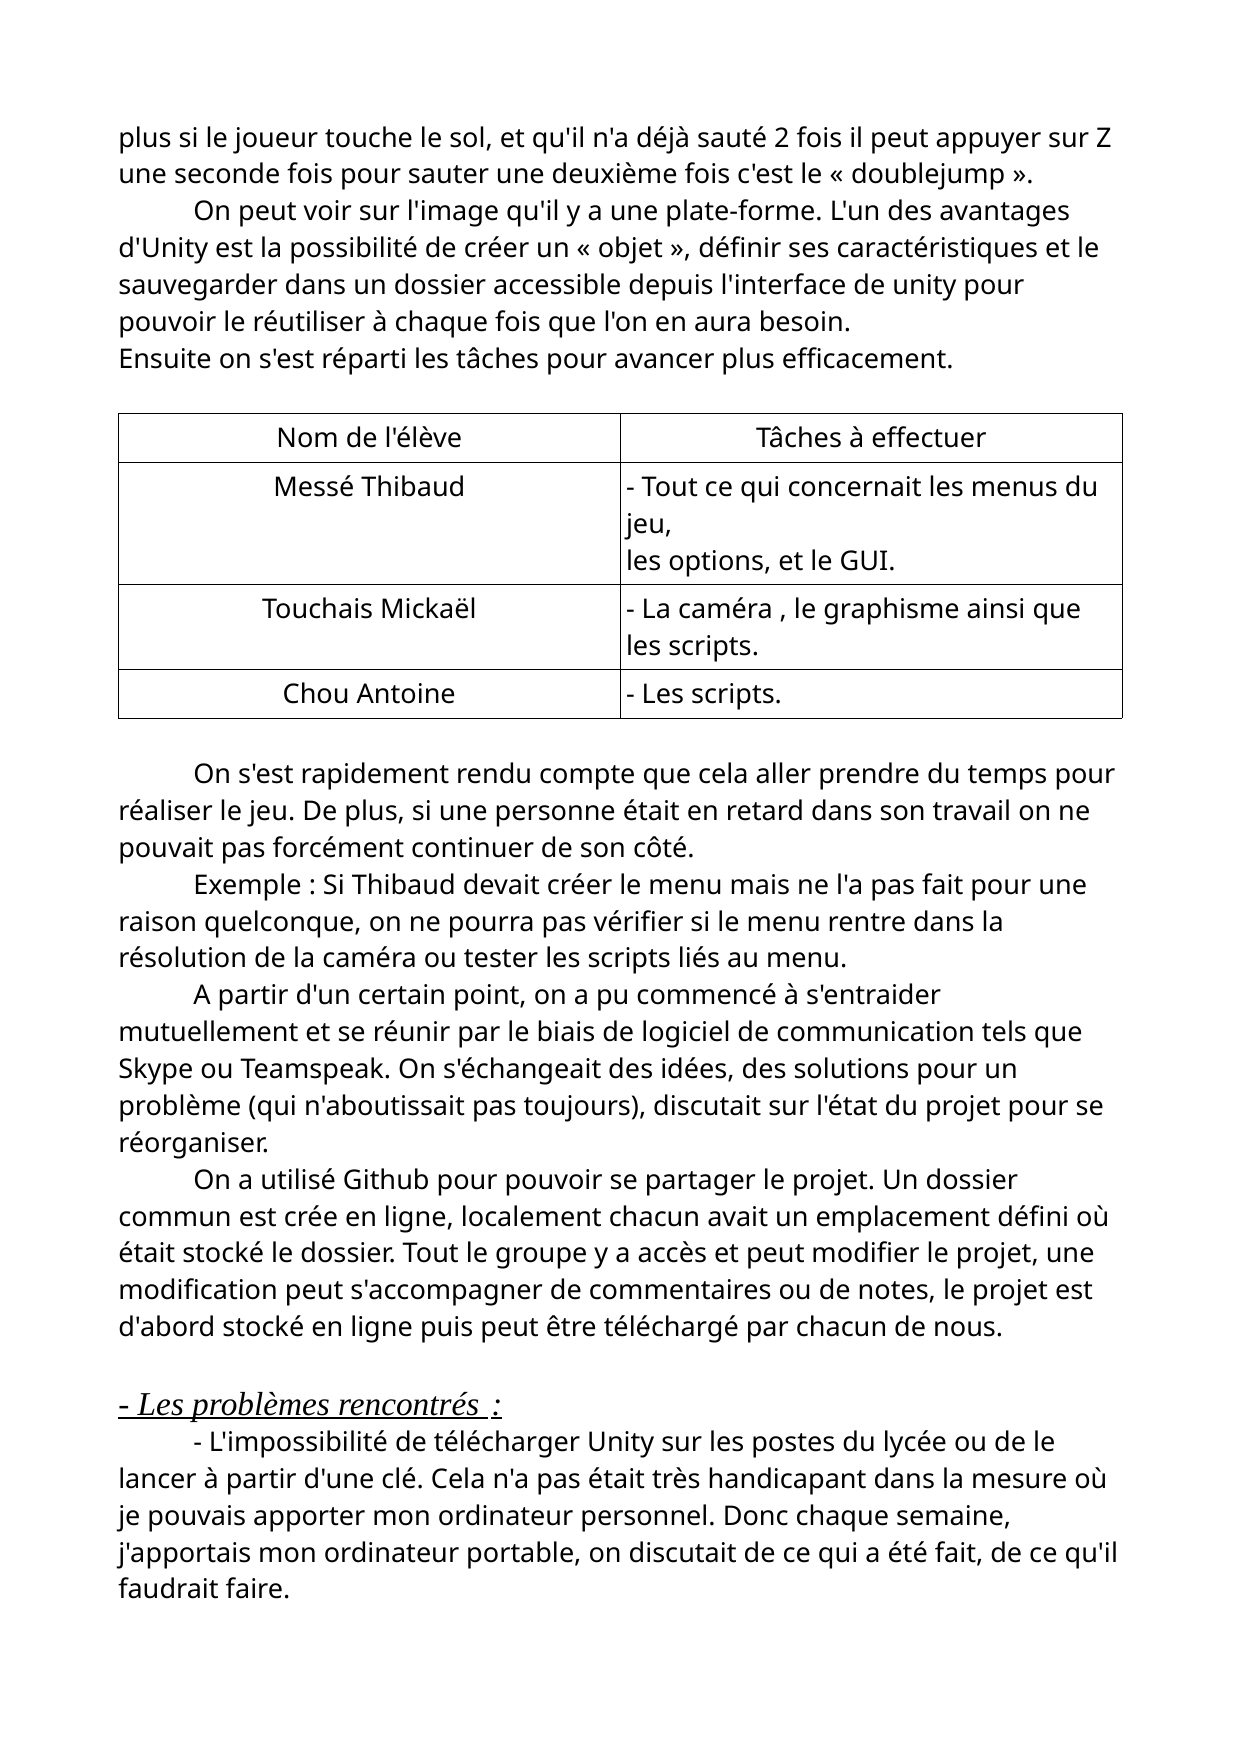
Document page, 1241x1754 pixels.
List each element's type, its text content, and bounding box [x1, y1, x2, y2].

table_cell - Les scripts. [621, 670, 1122, 717]
table_cell Touchais Mickaël [119, 585, 620, 669]
text - L'impossibilité de télécharger Unity sur les postes du lycée ou de le lancer à partir d'une clé. Cela n'a pas était très handicapant dans la mesure où je pouvais apporter mon ordinateur personnel. Donc chaque semaine, j'apportais mon ordinateur portable, on discutait de ce qui a été fait, de ce qu'il faudrait faire. [118, 1422, 1122, 1607]
text On s'est rapidement rendu compte que cela aller prendre du temps pour réaliser le jeu. De plus, si une personne était en retard dans son travail on ne pouvait pas forcément continuer de son côté. [118, 754, 1122, 865]
text On peut voir sur l'image qu'il y a une plate-forme. L'un des avantages d'Unity est la possibilité de créer un « objet », définir ses caractéristiques et le sauvegarder dans un dossier accessible depuis l'interface de unity pour pouvoir le réutiliser à chaque fois que l'on en aura besoin. [118, 192, 1122, 339]
text plus si le joueur touche le sol, et qu'il n'a déjà sauté 2 fois il peut appuyer sur Z une seconde fois pour sauter une deuxième fois c'est le « doublejump ». [118, 118, 1122, 192]
text Exemple : Si Thibaud devait créer le menu mais ne l'a pas fait pour une raison quelconque, on ne pourra pas vérifier si le menu rentre dans la résolution de la caméra ou tester les scripts liés au menu. [118, 865, 1122, 976]
text On a utilisé Github pour pouvoir se partager le projet. Un dossier commun est crée en ligne, localement chacun avait un emplacement défini où était stocké le dossier. Tout le groupe y a accès et peut modifier le projet, une modification peut s'accompagner de commentaires ou de notes, le projet est d'abord stocké en ligne puis peut être téléchargé par chacun de nous. [118, 1160, 1122, 1344]
table_cell - La caméra , le graphisme ainsi que les scripts. [621, 585, 1122, 669]
text A partir d'un certain point, on a pu commencé à s'entraider mutuellement et se réunir par le biais de logiciel de communication tels que Skype ou Teamspeak. On s'échangeait des idées, des solutions pour un problème (qui n'aboutissait pas toujours), discutait sur l'état du projet pour se réorganiser. [118, 976, 1122, 1160]
table_cell Messé Thibaud [119, 463, 620, 584]
text Ensuite on s'est réparti les tâches pour avancer plus efficacement. [118, 339, 1122, 376]
table_header Nom de l'élève [119, 414, 620, 462]
table_header Tâches à effectuer [621, 414, 1122, 462]
table_cell Chou Antoine [119, 670, 620, 717]
table_cell - Tout ce qui concernait les menus du jeu, les options, et le GUI. [621, 463, 1122, 584]
text - Les problèmes rencontrés : [118, 1384, 1122, 1422]
